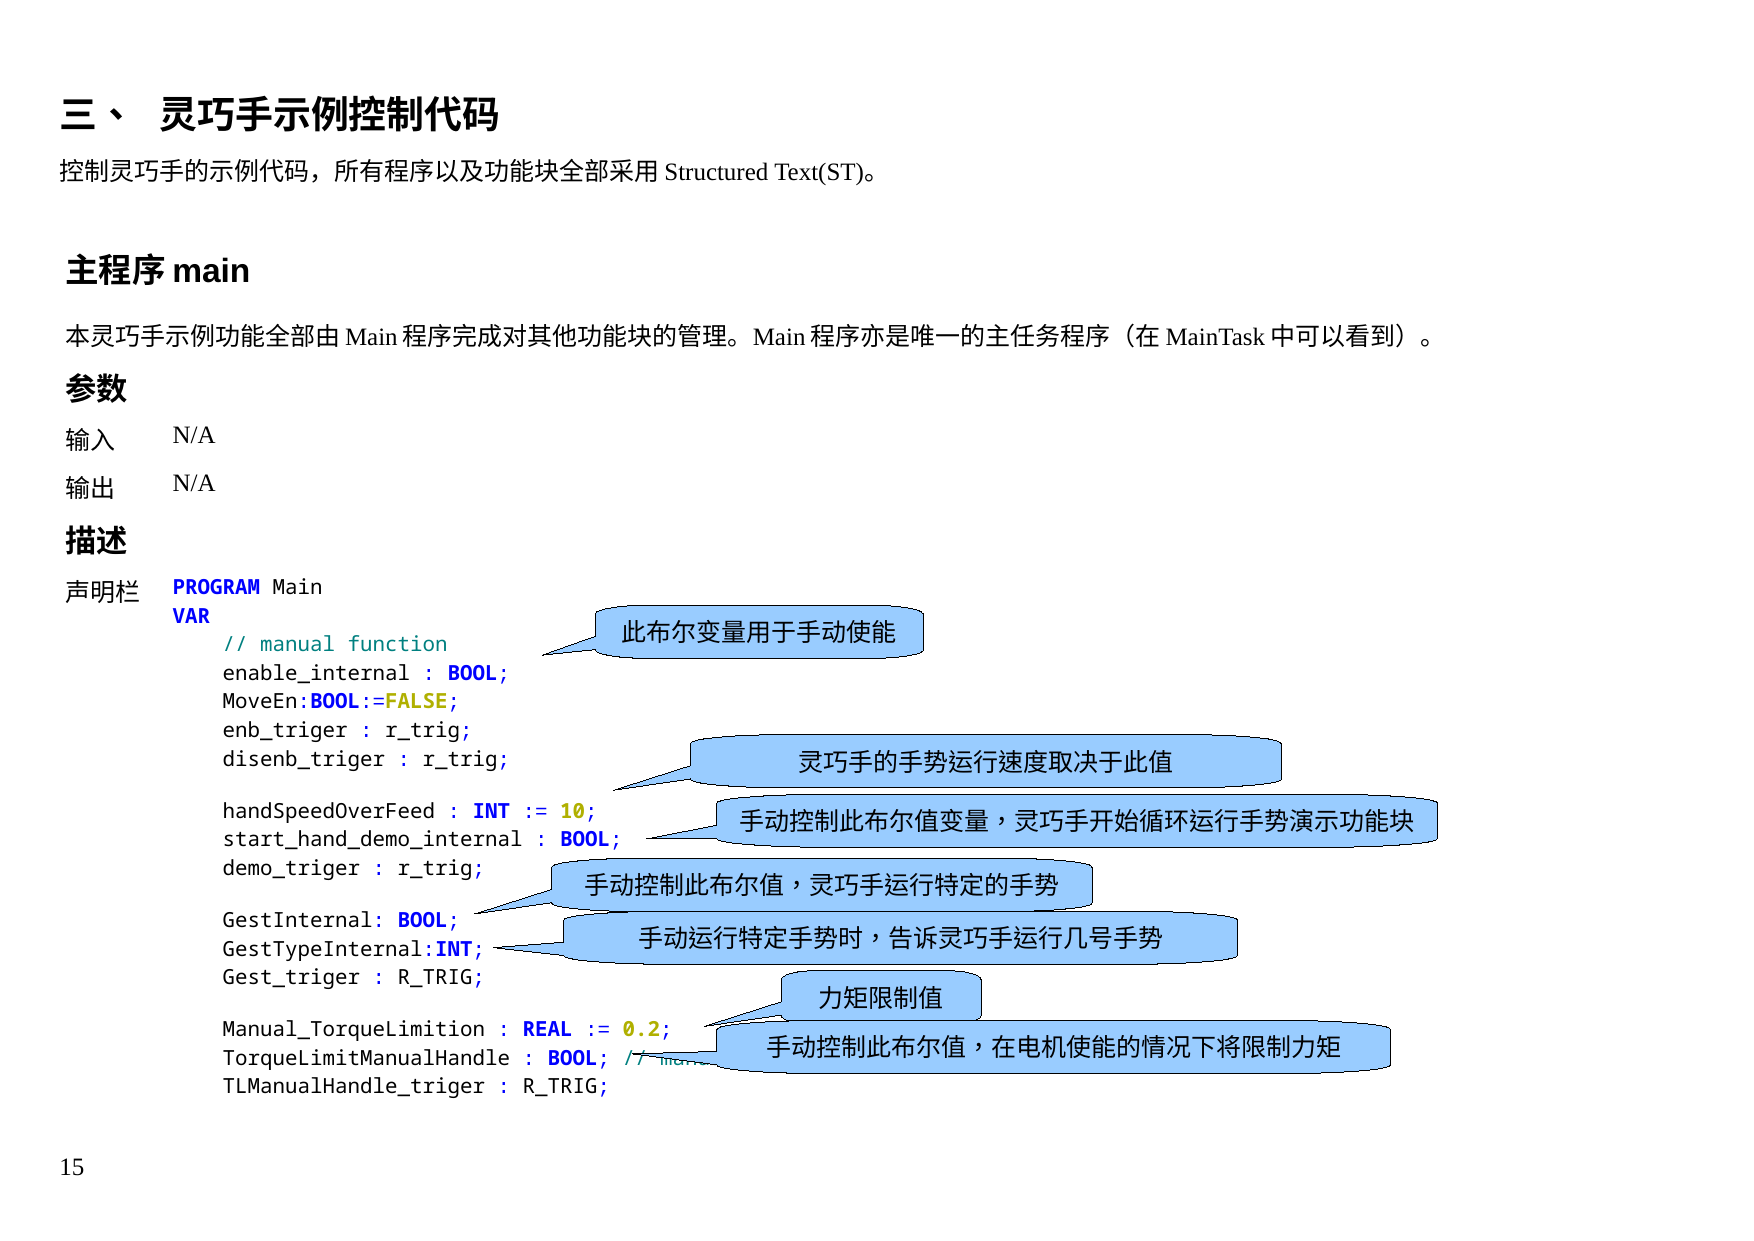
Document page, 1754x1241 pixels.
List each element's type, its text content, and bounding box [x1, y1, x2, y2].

text 控制灵巧手的示例代码，所有程序以及功能块全部采用Structured Text(ST)。 [59, 152, 1695, 188]
table_cell 声明栏 [59, 567, 167, 1106]
table_cell N/A [167, 415, 1695, 462]
subtitle 灵巧手示例控制代码 [59, 84, 1695, 139]
table_cell 本灵巧手示例功能全部由Main程序完成对其他功能块的管理。Main程序亦是唯一的主任务程序（在MainTask中可以看到）。 [59, 310, 1695, 358]
table_cell 输入 [59, 415, 167, 462]
table_cell 描述 [59, 510, 1695, 567]
table_cell PROGRAM Main VAR // manual function enable_internal : BOOL; MoveEn:BOOL:=FALSE; enb_triger : r_trig; disenb_triger : r_trig; handSpeedOverFeed : INT := 10; start_hand_demo_internal : BOOL; demo_triger : r_trig; GestInternal: BOOL; GestTypeInternal:INT; Gest_triger : R_TRIG; Manual_TorqueLimition : REAL := 0.2; TorqueLimitManualHandle : BOOL; // manual change torque limit during axis enabled TLManualHandle_triger : R_TRIG; Manual_Hand_First_Axis : BYTE := 0; // first finge axis number Manual_Hand_Last_Axis : BYTE := 17; // last finger axis number Manual_Hand_Axis_Allow_Move_Chart : ARRAY [0..17] OF BOOL := [1, 1, 1, 1, 1, 1, 1, 1, 1, 1, 1, 1, 1, 1, 1, 1, 1, 1]; // auto function TCP_Server : TCPserverconnection; commandOut : TCP_Command_Extract_And_Analysis; handMov : Organize_Hand_Command; hand_cmd_valid : BOOL; hand_cmd : robot_command_via_tcp; old_pos_ready, new_pos_ready : BOOL; pick_triger, release_triger : R_TRIG; // Torque limition ToqueState : INT := 0; SetTorque : MultiAxisTorqueLimit; Torque_Limit_For_Counter : INT; Torque_Value_Limit_Chart : ARRAY [0..255] OF REAL; Torque_Axis_Limit_Chart : ARRAY [0..255] OF BOOL; Torque_Limit_Counter : INT; //debug AxisM : ARRAY [1..18] OF MCAT_ReadAxisMeasures; Aenb : BOOL := TRUE; AtqM : ARRAY [1..18] OF REAL; APosM : ARRAY [1..18] OF REAL; tryRPow : ARRAY [1..13] OF ArcaLibrary.MCAT_ReadPowerStatus; PowS : ARRAY [1..13] OF byte; END_VAR [167, 567, 1695, 1106]
table_cell N/A [167, 463, 1695, 510]
table_cell 输出 [59, 463, 167, 510]
table_cell 参数 [59, 358, 1695, 415]
table_header 主程序main [59, 217, 1695, 310]
